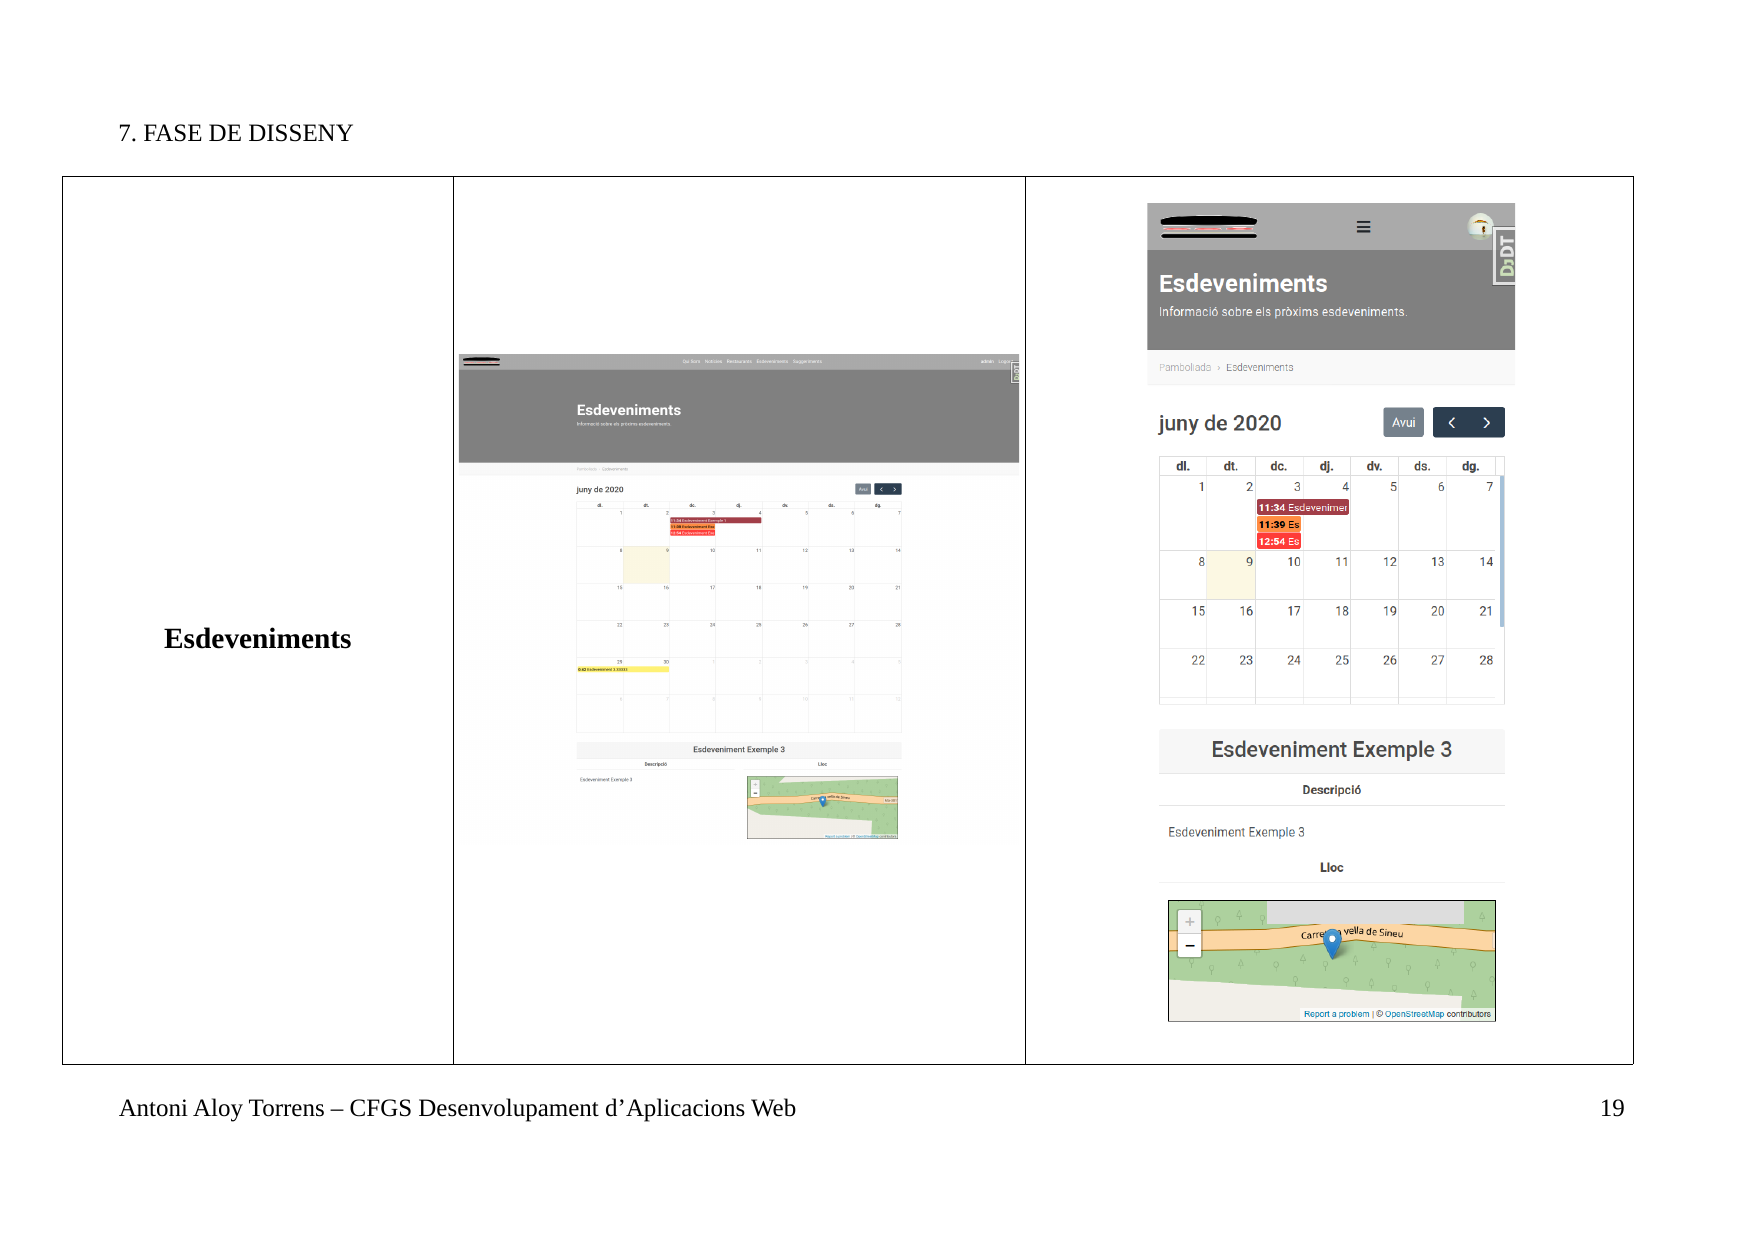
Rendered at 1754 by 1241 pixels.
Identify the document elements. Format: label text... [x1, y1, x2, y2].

picture [458, 354, 1020, 845]
table_cell Esdeveniments [63, 177, 453, 1064]
picture [1147, 203, 1516, 1061]
table_cell [1026, 177, 1633, 1064]
table_cell [454, 177, 1025, 1064]
